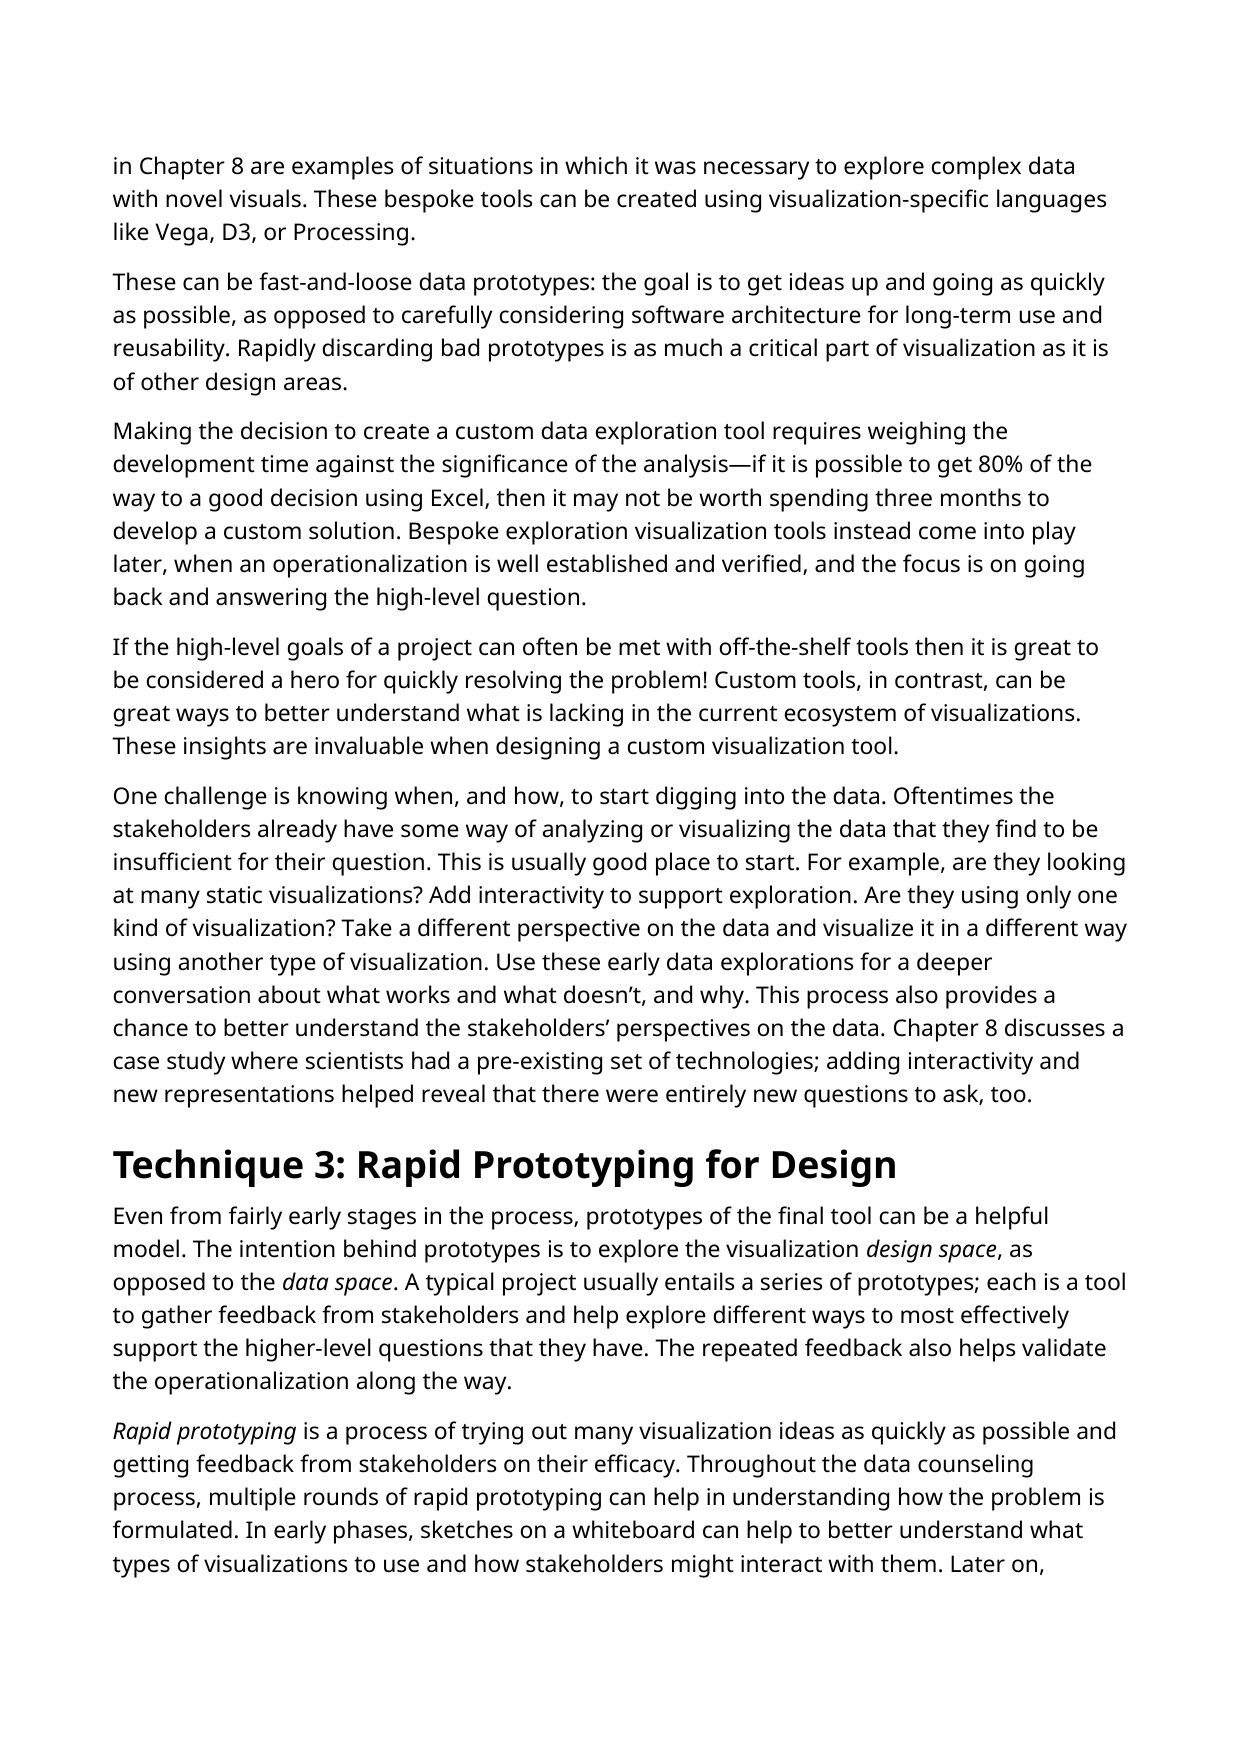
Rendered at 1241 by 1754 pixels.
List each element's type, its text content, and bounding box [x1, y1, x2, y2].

text If the high-level goals of a project can often be met with off-the-shelf tools then it is great to be considered a hero for quickly resolving the problem! Custom tools, in contrast, can be great ways to better understand what is lacking in the current ecosystem of visualizations. These insights are invaluable when designing a custom visualization tool. [112, 631, 1128, 761]
text in Chapter 8 are examples of situations in which it was necessary to explore complex data with novel visuals. These bespoke tools can be created using visualization-specific languages like Vega, D3, or Processing. [112, 150, 1128, 247]
text One challenge is knowing when, and how, to start digging into the data. Oftentimes the stakeholders already have some way of analyzing or visualizing the data that they find to be insufficient for their question. This is usually good place to start. For example, are they looking at many static visualizations? Add interactivity to support exploration. Are they using only one kind of visualization? Take a different perspective on the data and visualize it in a different way using another type of visualization. Use these early data explorations for a deeper conversation about what works and what doesn’t, and why. This process also provides a chance to better understand the stakeholders’ perspectives on the data. Chapter 8 discusses a case study where scientists had a pre-existing set of technologies; adding interactivity and new representations helped reveal that there were entirely new questions to ask, too. [112, 780, 1128, 1109]
text Rapid prototyping is a process of trying out many visualization ideas as quickly as possible and getting feedback from stakeholders on their efficacy. Throughout the data counseling process, multiple rounds of rapid prototyping can help in understanding how the problem is formulated. In early phases, sketches on a whiteboard can help to better understand what types of visualizations to use and how stakeholders might interact with them. Later on, [112, 1415, 1128, 1579]
text These can be fast-and-loose data prototypes: the goal is to get ideas up and going as quickly as possible, as opposed to carefully considering software architecture for long-term use and reusability. Rapidly discarding bad prototypes is as much a critical part of visualization as it is of other design areas. [112, 266, 1128, 397]
text Even from fairly early stages in the process, prototypes of the final tool can be a helpful model. The intention behind prototypes is to explore the visualization design space, as opposed to the data space. A typical project usually entails a series of prototypes; each is a tool to gather feedback from stakeholders and help explore different ways to most effectively support the higher-level questions that they have. The repeated feedback also helps validate the operationalization along the way. [112, 1199, 1128, 1396]
text Making the decision to create a custom data exploration tool requires weighing the development time against the significance of the analysis—if it is possible to get 80% of the way to a good decision using Excel, then it may not be worth spending three months to develop a custom solution. Bespoke exploration visualization tools instead come into play later, when an operationalization is well established and verified, and the focus is on going back and answering the high-level question. [112, 415, 1128, 612]
subtitle Technique 3: Rapid Prototyping for Design [112, 1138, 1128, 1189]
